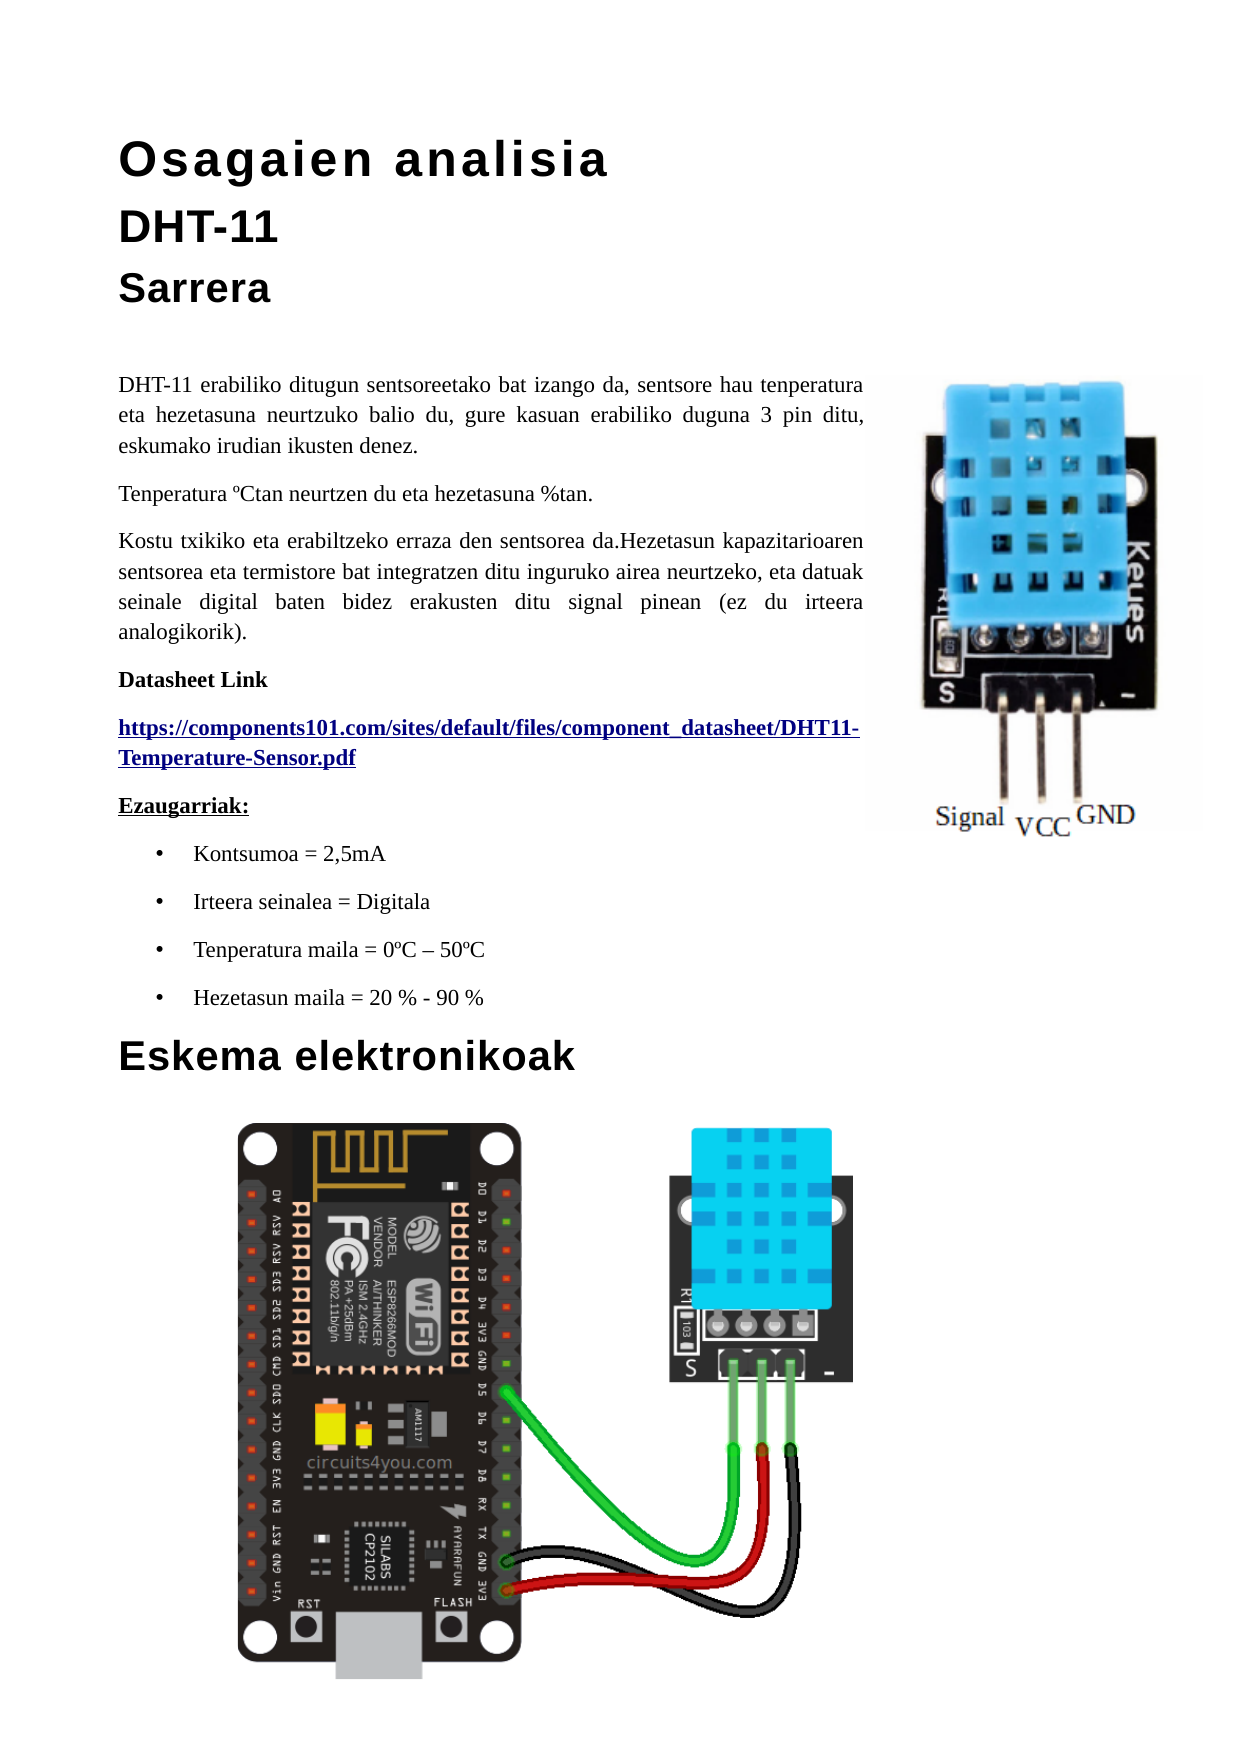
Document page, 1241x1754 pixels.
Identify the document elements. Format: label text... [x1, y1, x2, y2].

text https://components101.com/sites/default/files/component_datasheet/DHT11-Temperature-Sensor.pdf [118, 714, 865, 771]
text Kostu txikiko eta erabiltzeko erraza den sentsorea da.Hezetasun kapazitarioaren sentsorea eta termistore bat integratzen ditu inguruko airea neurtzeko, eta datuak seinale digital baten bidez erakusten ditu signal pinean (ez du irteera analogikorik). [118, 527, 865, 644]
list Irteera seinalea = Digitala [156, 888, 1122, 914]
subtitle DHT-11 [118, 199, 1122, 252]
text DHT-11 erabiliko ditugun sentsoreetako bat izango da, sentsore hau tenperatura eta hezetasuna neurtzuko balio du, gure kasuan erabiliko duguna 3 pin ditu, eskumako irudian ikusten denez. [118, 371, 1122, 458]
subtitle Eskema elektronikoak [118, 1032, 1122, 1079]
list Hezetasun maila = 20 % - 90 % [156, 984, 1122, 1010]
text Tenperatura ºCtan neurtzen du eta hezetasuna %tan. [118, 479, 865, 506]
subtitle Sarrera [118, 264, 1122, 312]
list Tenperatura maila = 0ºC – 50ºC [156, 936, 1122, 962]
subtitle Osagaien analisia [118, 130, 1122, 187]
text Ezaugarriak: [118, 792, 865, 818]
text Datasheet Link [118, 666, 865, 692]
picture [237, 1123, 853, 1697]
list Kontsumoa = 2,5mA [156, 840, 1122, 866]
picture [865, 375, 1203, 849]
